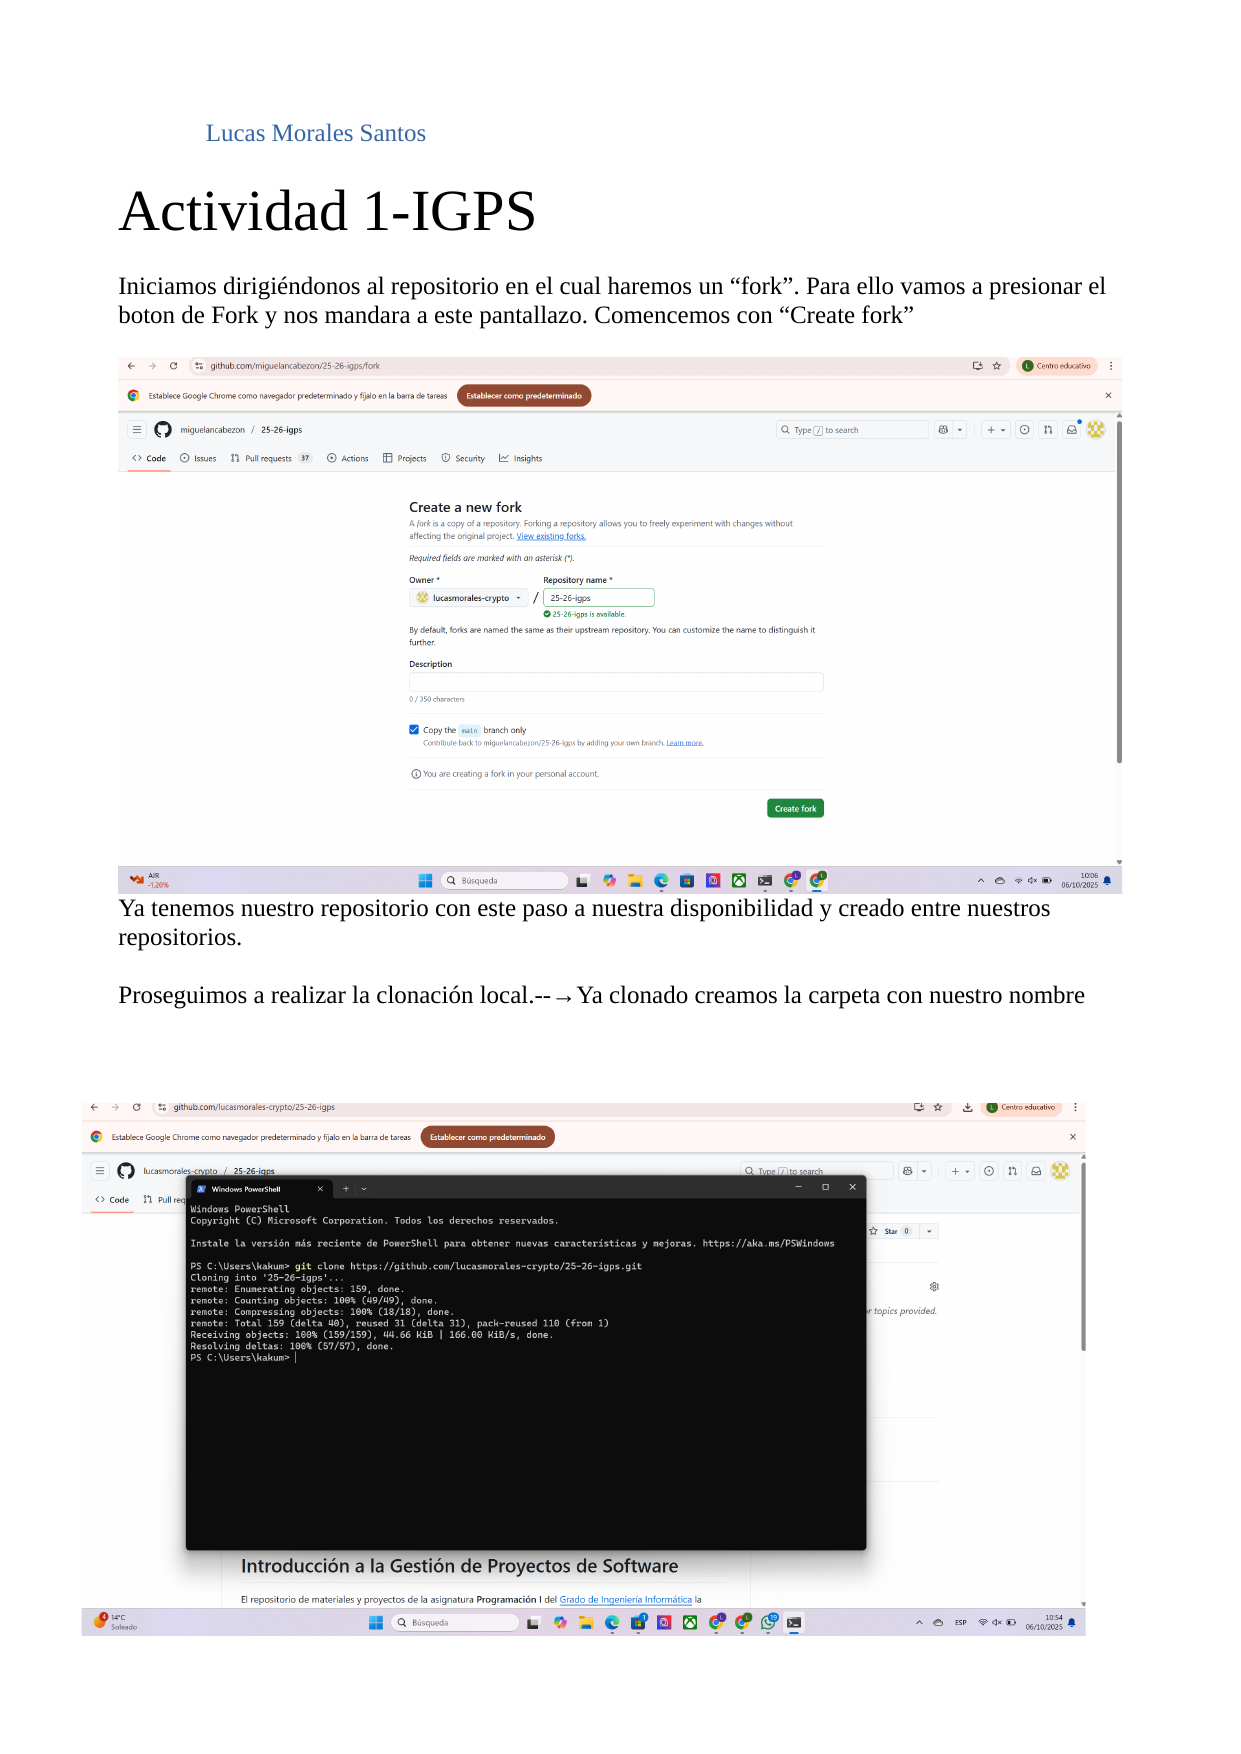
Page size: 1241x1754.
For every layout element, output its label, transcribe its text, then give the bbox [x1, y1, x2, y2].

text Lucas Morales Santos [118, 118, 1122, 147]
picture [118, 357, 1123, 894]
text Iniciamos dirigiéndonos al repositorio en el cual haremos un “fork”. Para ello vamos a presionar el boton de Fork y nos mandara a este pantallazo. Comencemos con “Create fork” [118, 271, 1122, 329]
text Proseguimos a realizar la clonación local.--→Ya clonado creamos la carpeta con nuestro nombre [118, 980, 1122, 1008]
picture [81, 1103, 1086, 1636]
text Ya tenemos nuestro repositorio con este paso a nuestra disponibilidad y creado entre nuestros repositorios. [118, 894, 1122, 951]
text Actividad 1-IGPS [118, 176, 1122, 243]
